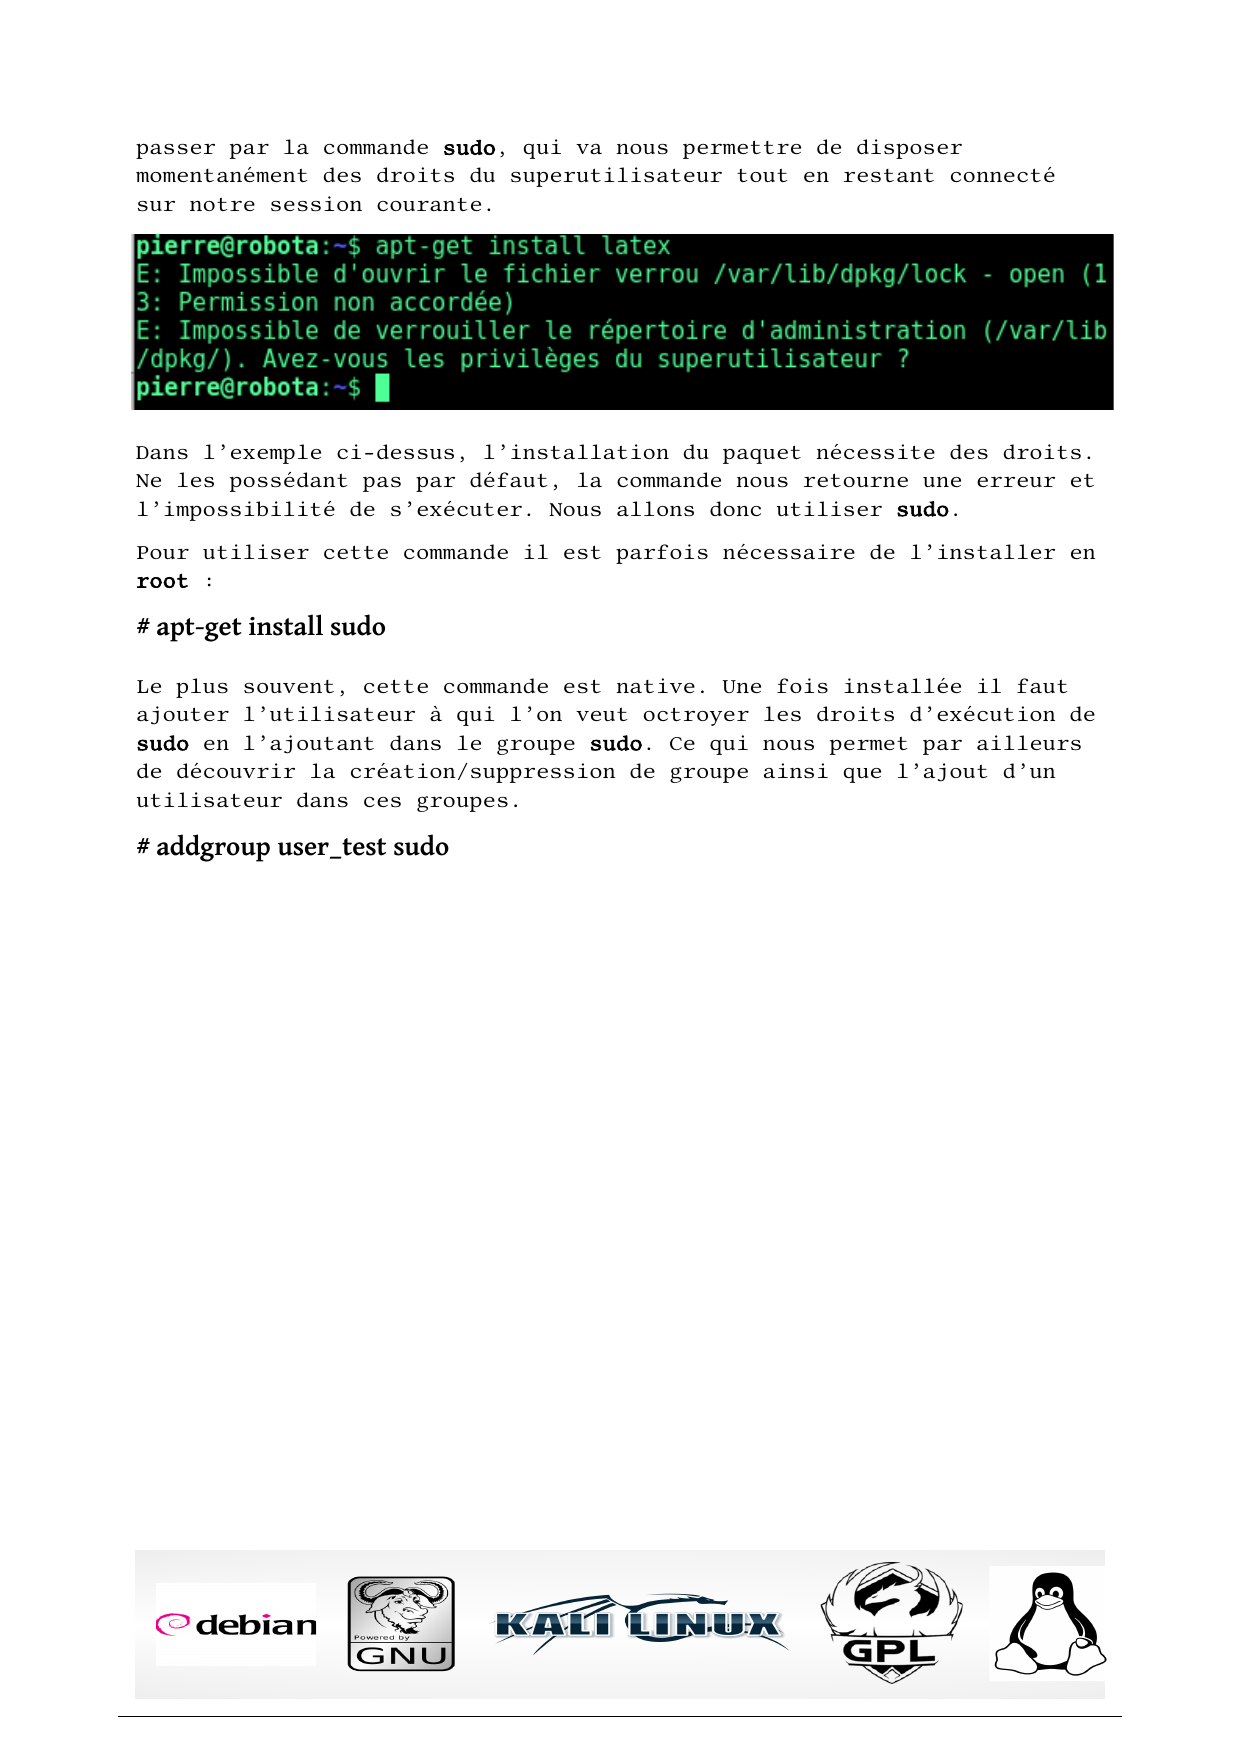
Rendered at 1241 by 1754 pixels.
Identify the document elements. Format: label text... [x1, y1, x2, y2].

text Pour utiliser cette commande il est parfois nécessaire de l’installer en root : [136, 540, 1104, 593]
text # addgroup user_test sudo [136, 831, 1104, 863]
picture [989, 1566, 1112, 1681]
text # apt-get install sudo [136, 612, 1104, 643]
text Dans l’exemple ci-dessus, l’installation du paquet nécessite des droits. Ne les possédant pas par défaut, la commande nous retourne une erreur et l’impossibilité de s’exécuter. Nous allons donc utiliser sudo. [136, 441, 1104, 521]
picture [156, 1583, 317, 1666]
picture [476, 1579, 799, 1670]
picture [341, 1573, 460, 1674]
text Le plus souvent, cette commande est native. Une fois installée il faut ajouter l’utilisateur à qui l’on veut octroyer les droits d’exécution de sudo en l’ajoutant dans le groupe sudo. Ce qui nous permet par ailleurs de découvrir la création/suppression de groupe ainsi que l’ajout d’un utilisateur dans ces groupes. [136, 674, 1104, 812]
text passer par la commande sudo, qui va nous permettre de disposer momentanément des droits du superutilisateur tout en restant connecté sur notre session courante. [136, 136, 1104, 216]
picture [130, 234, 1114, 410]
picture [820, 1562, 963, 1684]
